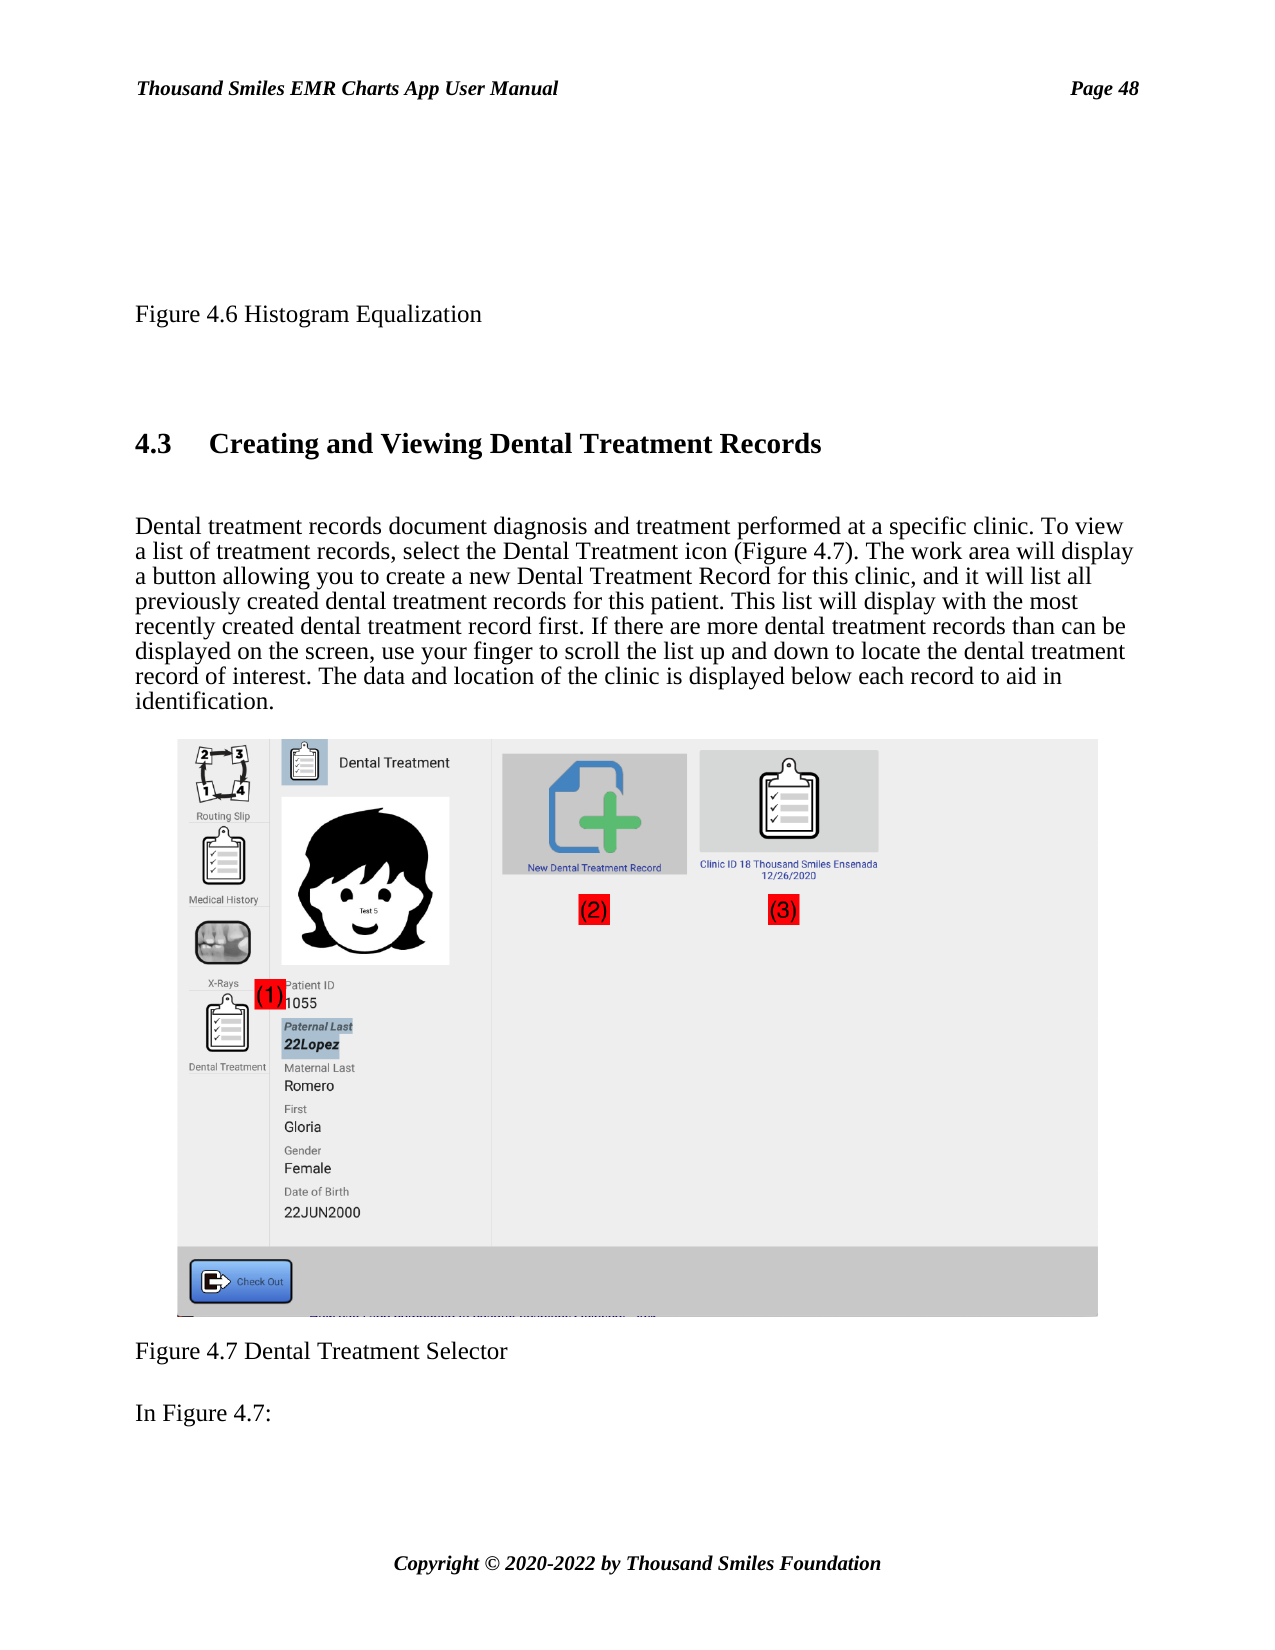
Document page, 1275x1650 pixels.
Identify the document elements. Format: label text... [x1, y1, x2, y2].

text Dental treatment records document diagnosis and treatment performed at a specific clinic. To view a list of treatment records, select the Dental Treatment icon (Figure 4.7). The work area will display a button allowing you to create a new Dental Treatment Record for this clinic, and it will list all previously created dental treatment records for this patient. This list will display with the most recently created dental treatment record first. If there are more dental treatment records than can be displayed on the screen, use your finger to scroll the list up and down to locate the dental treatment record of interest. The data and location of the clinic is displayed below each record to aid in identification. [135, 514, 1140, 714]
subtitle Creating and Viewing Dental Treatment Records [135, 427, 1140, 460]
text In Figure 4.7: [135, 1402, 1140, 1427]
text Figure 4.6 Histogram Equalization [135, 302, 1140, 327]
text Figure 4.7 Dental Treatment Selector [135, 1339, 1140, 1364]
picture [177, 739, 1098, 1317]
